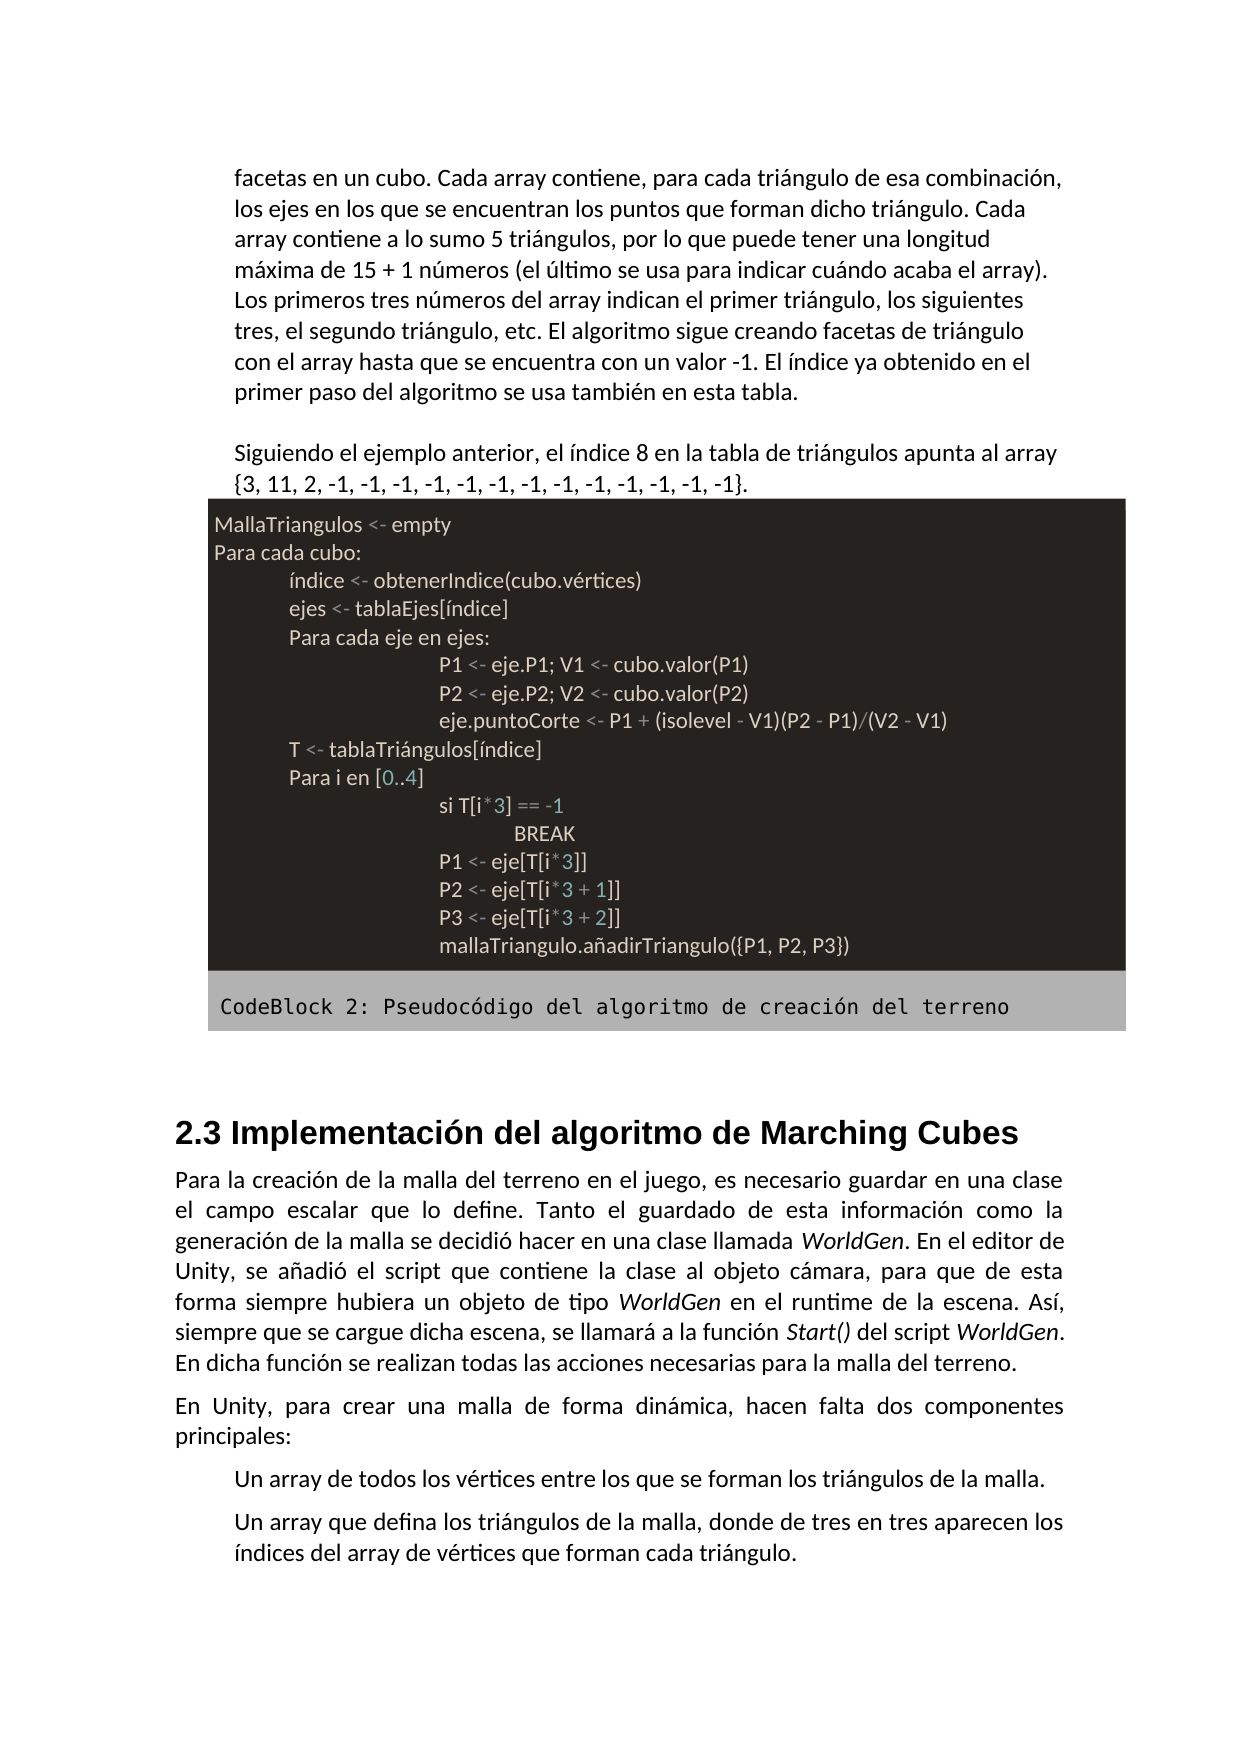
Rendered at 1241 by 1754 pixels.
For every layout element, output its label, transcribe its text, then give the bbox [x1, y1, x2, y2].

list facetas en un cubo. Cada array contiene, para cada triángulo de esa combinación, los ejes en los que se encuentran los puntos que forman dicho triángulo. Cada array contiene a lo sumo 5 triángulos, por lo que puede tener una longitud máxima de 15 + 1 números (el último se usa para indicar cuándo acaba el array). Los primeros tres números del array indican el primer triángulo, los siguientes tres, el segundo triángulo, etc. El algoritmo sigue creando facetas de triángulo con el array hasta que se encuentra con un valor -1. El índice ya obtenido en el primer paso del algoritmo se usa también en esta tabla. [204, 162, 1065, 407]
list Siguiendo el ejemplo anterior, el índice 8 en la tabla de triángulos apunta al array {3, 11, 2, -1, -1, -1, -1, -1, -1, -1, -1, -1, -1, -1, -1, -1}. [204, 437, 1065, 498]
list Un array de todos los vértices entre los que se forman los triángulos de la malla. [204, 1463, 1065, 1494]
subtitle Implementación del algoritmo de Marching Cubes [175, 1113, 1065, 1151]
list Un array que defina los triángulos de la malla, donde de tres en tres aparecen los índices del array de vértices que forman cada triángulo. [204, 1507, 1065, 1568]
text Para la creación de la malla del terreno en el juego, es necesario guardar en una clase el campo escalar que lo define. Tanto el guardado de esta información como la generación de la malla se decidió hacer en una clase llamada WorldGen. En el editor de Unity, se añadió el script que contiene la clase al objeto cámara, para que de esta forma siempre hubiera un objeto de tipo WorldGen en el runtime de la escena. Así, siempre que se cargue dicha escena, se llamará a la función Start() del script WorldGen. En dicha función se realizan todas las acciones necesarias para la malla del terreno. [175, 1164, 1065, 1377]
text CodeBlock 2: Pseudocódigo del algoritmo de creación del terreno [208, 971, 1126, 1031]
text En Unity, para crear una malla de forma dinámica, hacen falta dos componentes principales: [175, 1390, 1065, 1451]
